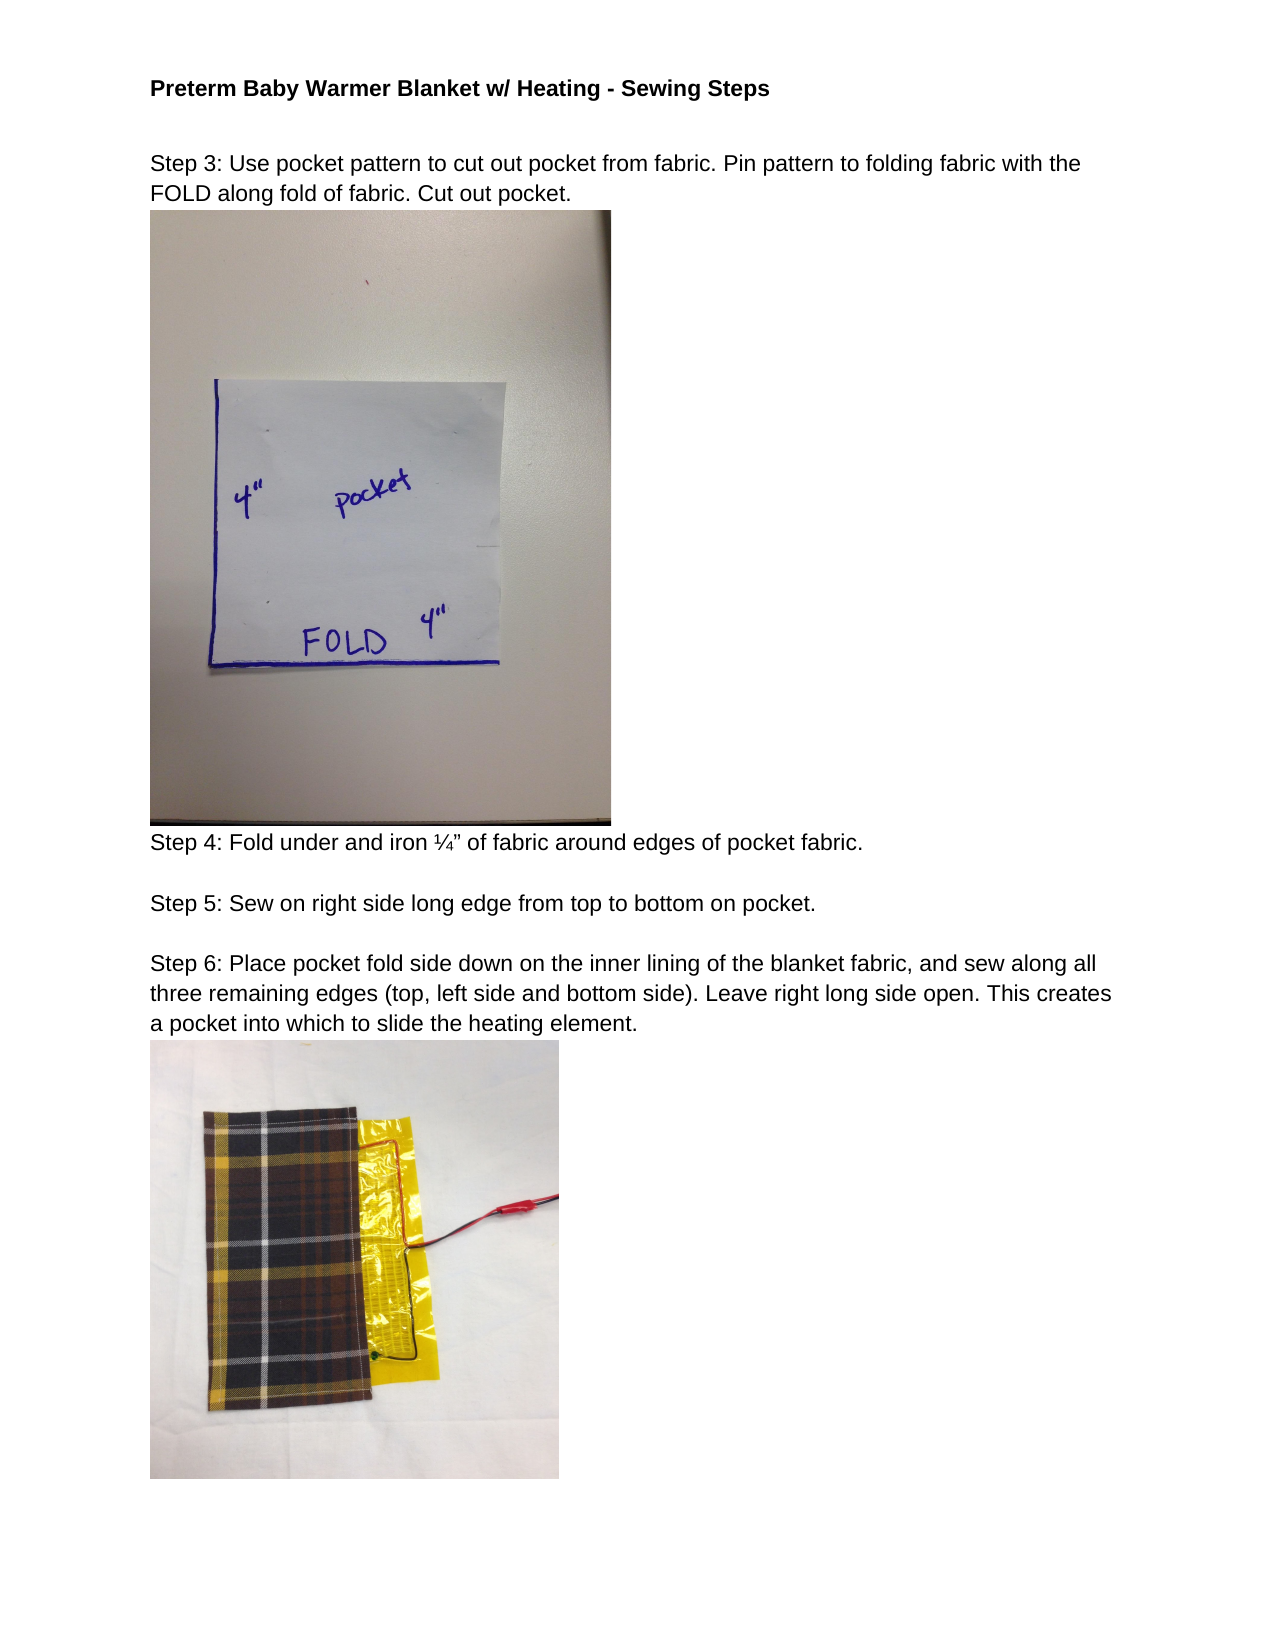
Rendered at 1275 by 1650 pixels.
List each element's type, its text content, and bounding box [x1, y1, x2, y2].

text Step 6: Place pocket fold side down on the inner lining of the blanket fabric, and sew along all three remaining edges (top, left side and bottom side). Leave right long side open. This creates a pocket into which to slide the heating element. [150, 950, 1125, 1037]
text Step 5: Sew on right side long edge from top to bottom on pocket. [150, 889, 1125, 916]
text Step 4: Fold under and iron ¼” of fabric around edges of pocket fabric. [150, 829, 1125, 855]
picture [150, 1040, 559, 1479]
text Step 3: Use pocket pattern to cut out pocket from fabric. Pin pattern to folding fabric with the FOLD along fold of fabric. Cut out pocket. [150, 150, 1125, 207]
picture [150, 210, 612, 826]
